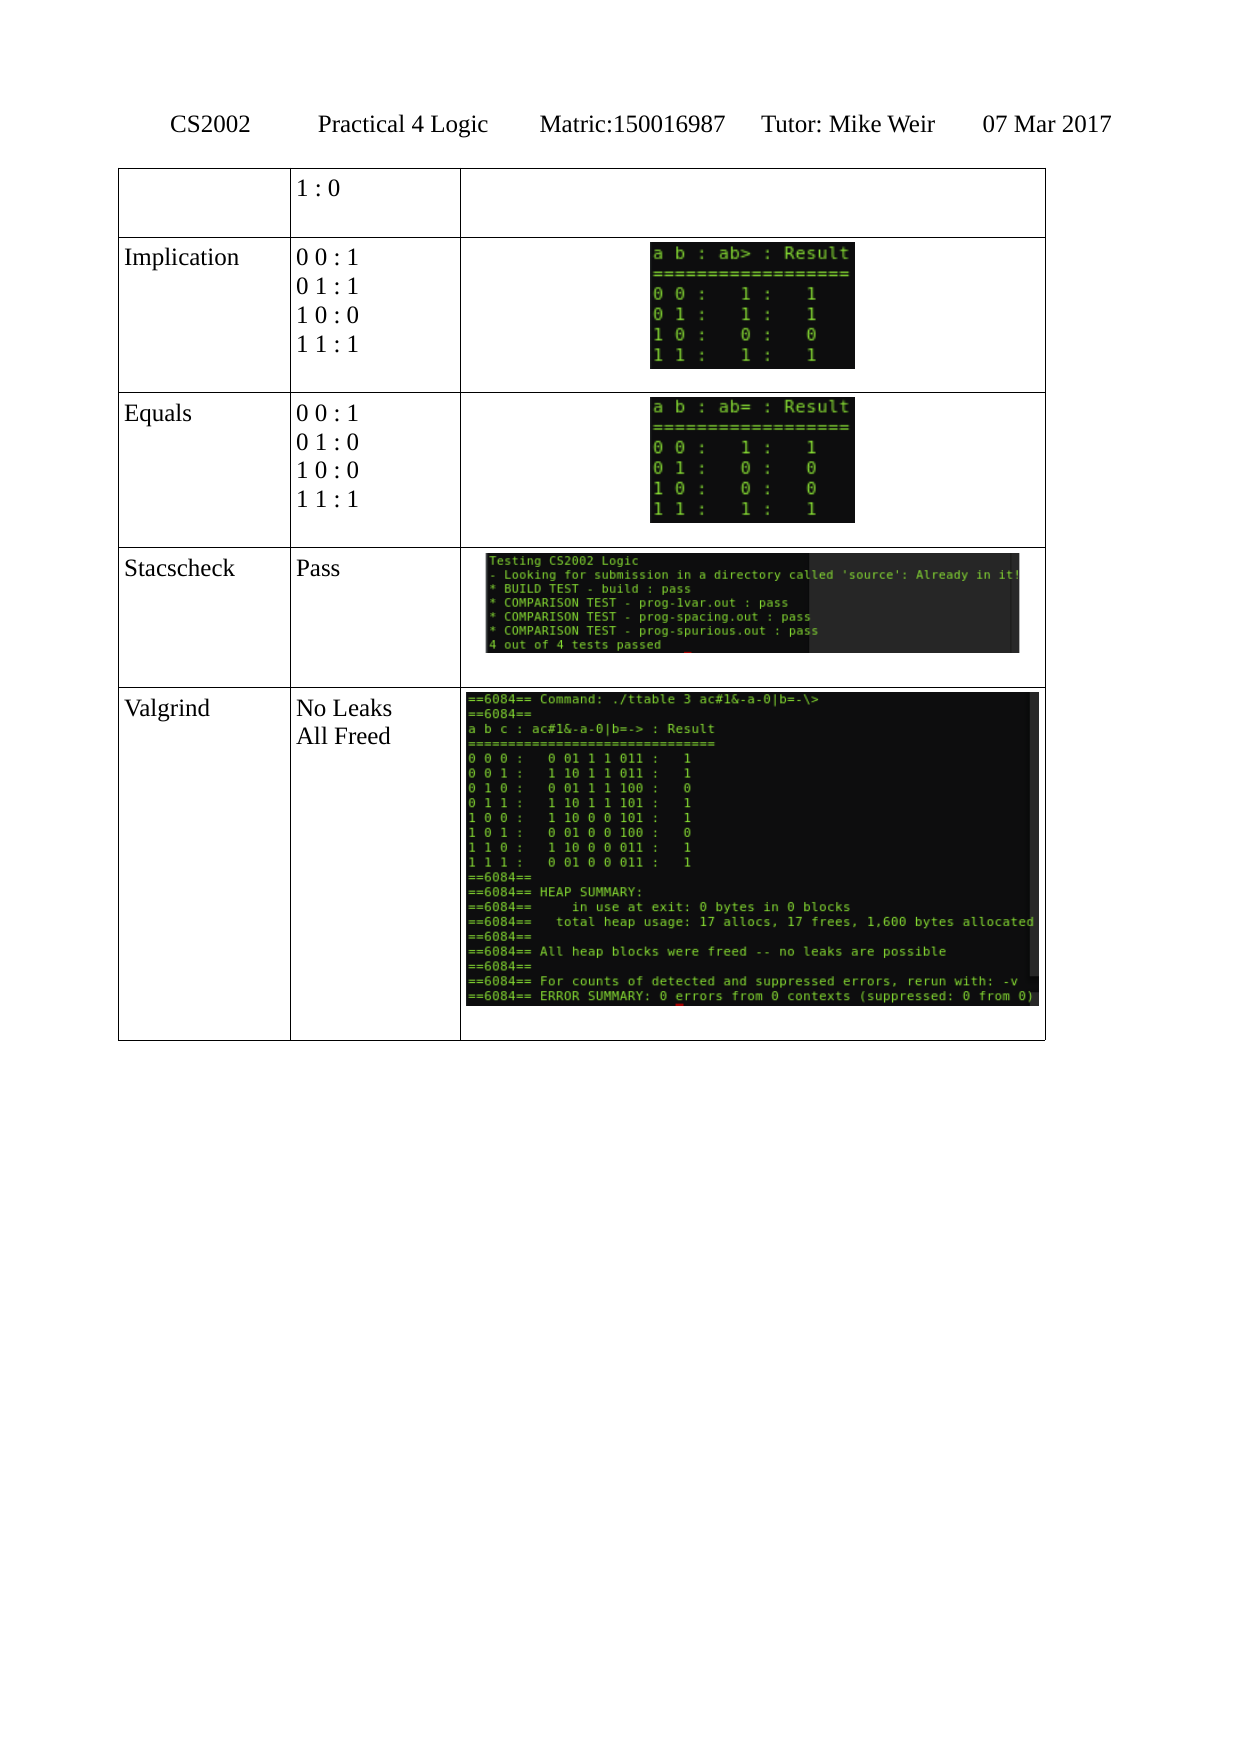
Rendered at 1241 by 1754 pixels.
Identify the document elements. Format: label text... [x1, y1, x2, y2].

table_cell Equals [119, 393, 290, 547]
table_cell 1 : 0 [291, 169, 460, 237]
picture [650, 397, 855, 523]
table_cell [461, 688, 1045, 1040]
table_cell [461, 169, 1045, 237]
table_cell [461, 548, 1045, 687]
table_cell [461, 238, 1045, 392]
table_cell Pass [291, 548, 460, 687]
picture [466, 692, 1039, 1006]
table_cell Valgrind [119, 688, 290, 1040]
table_cell No Leaks All Freed [291, 688, 460, 1040]
table_cell 0 0 : 1 0 1 : 0 1 0 : 0 1 1 : 1 [291, 393, 460, 547]
table_cell 0 0 : 1 0 1 : 1 1 0 : 0 1 1 : 1 [291, 238, 460, 392]
picture [485, 553, 1020, 653]
table_cell [119, 169, 290, 237]
picture [650, 242, 855, 369]
table_cell [461, 393, 1045, 547]
table_cell Stacscheck [119, 548, 290, 687]
table_cell Implication [119, 238, 290, 392]
